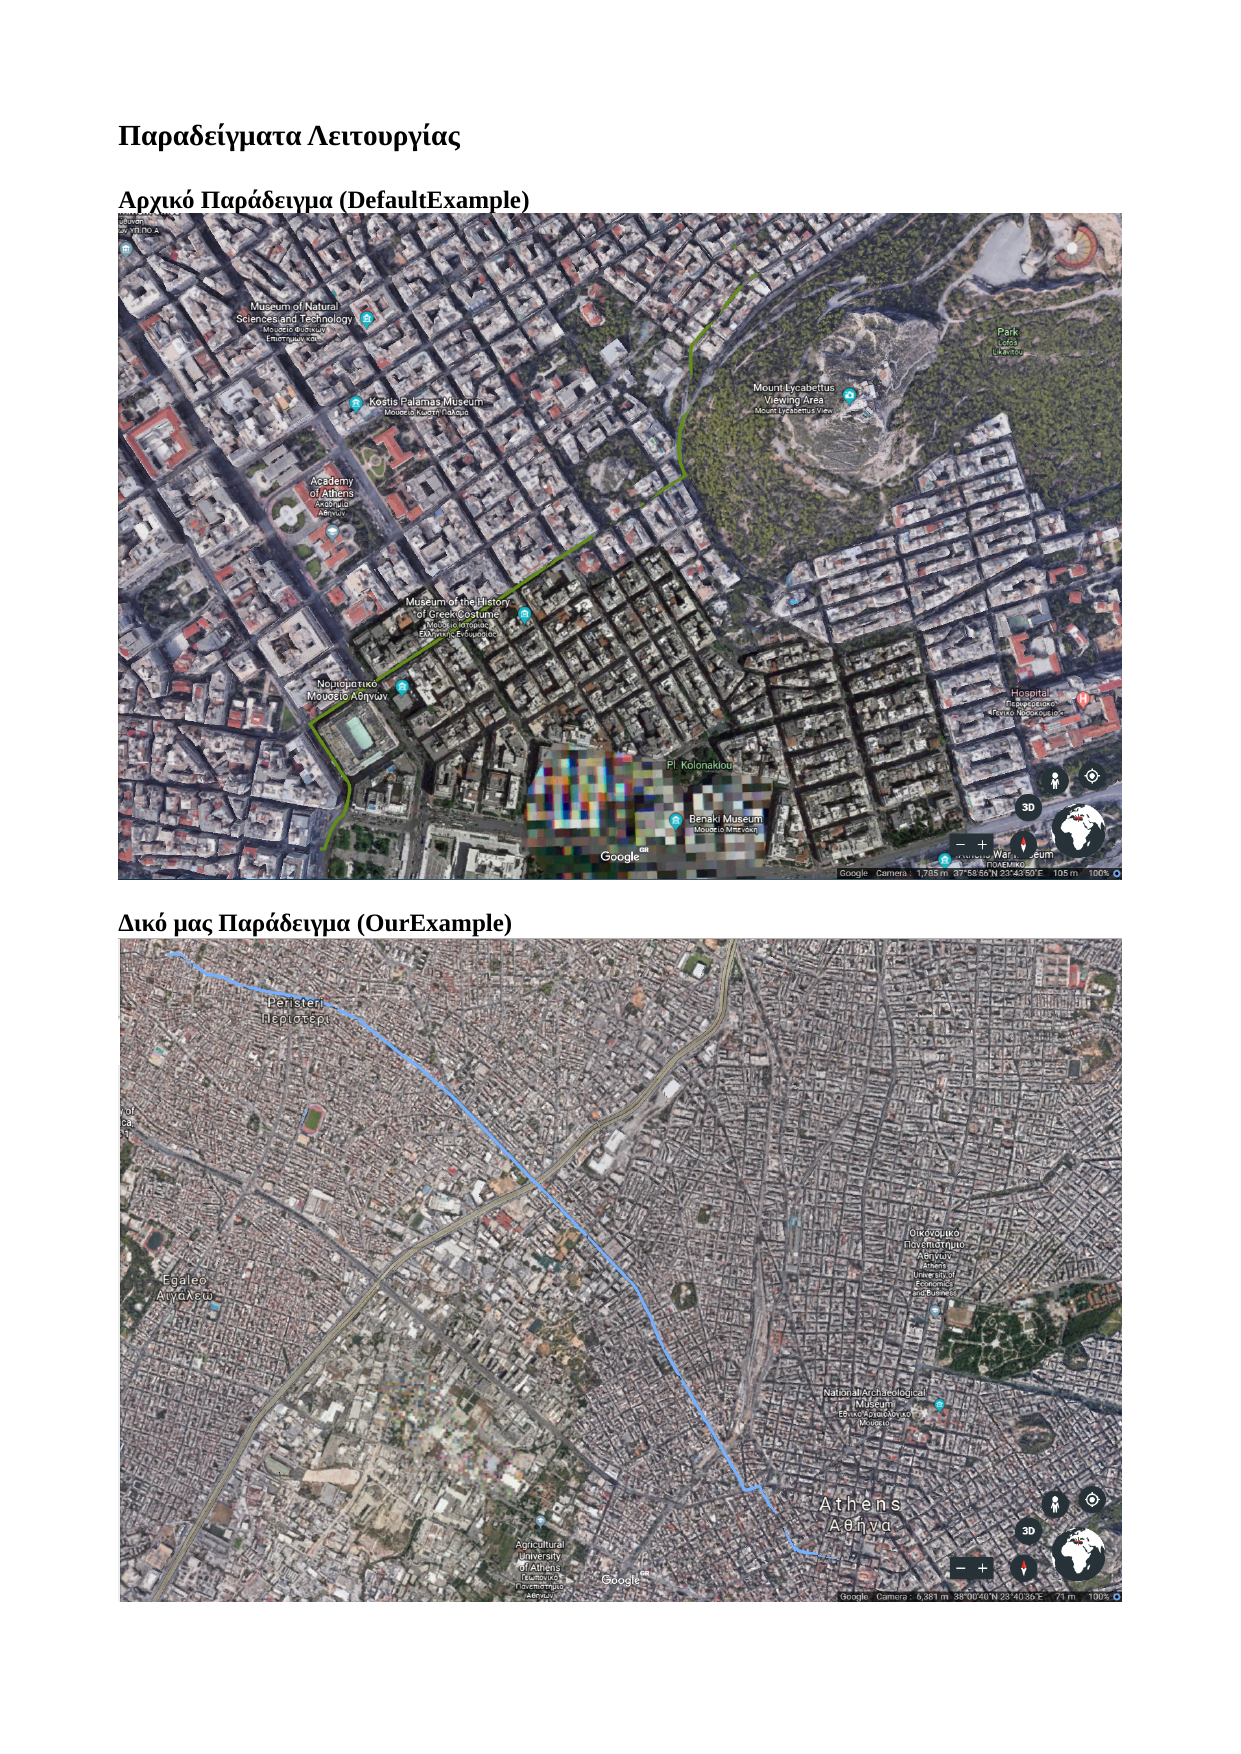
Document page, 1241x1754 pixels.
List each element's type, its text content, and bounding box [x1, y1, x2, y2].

picture [118, 213, 1122, 880]
text Αρχικό Παράδειγμα (DefaultExample) [118, 185, 1122, 213]
picture [118, 937, 1122, 1602]
text Δικό μας Παράδειγμα (OurExample) [118, 908, 1122, 937]
text Παραδείγματα Λειτουργίας [118, 118, 1122, 152]
